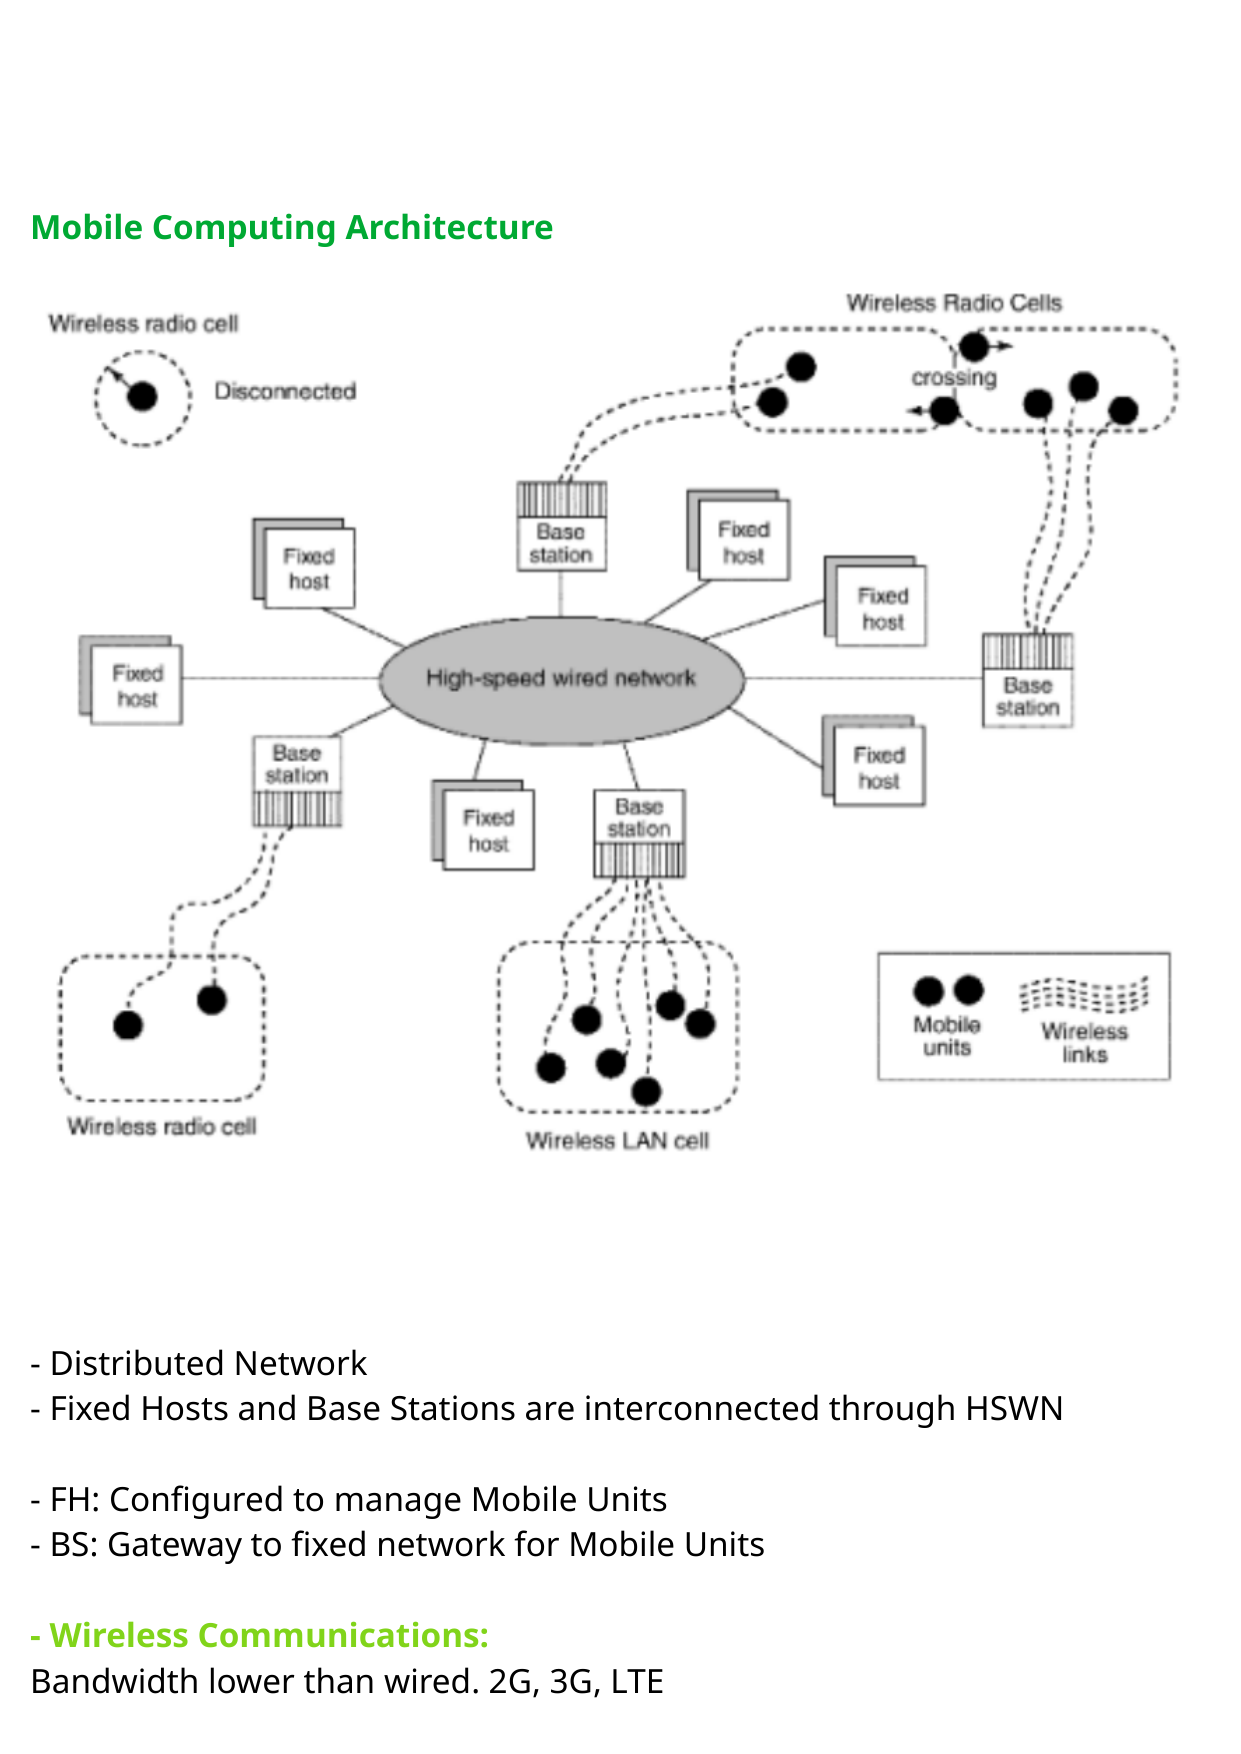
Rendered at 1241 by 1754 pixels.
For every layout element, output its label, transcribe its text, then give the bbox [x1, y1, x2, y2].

subtitle Mobile Computing Architecture [30, 204, 1211, 249]
subtitle - Fixed Hosts and Base Stations are interconnected through HSWN [30, 1385, 1211, 1430]
subtitle - Wireless Communications: [30, 1612, 1211, 1657]
subtitle - BS: Gateway to fixed network for Mobile Units [30, 1521, 1211, 1567]
subtitle - Distributed Network [30, 1339, 1211, 1385]
subtitle - FH: Configured to manage Mobile Units [30, 1476, 1211, 1521]
picture [26, 277, 1207, 1160]
subtitle Bandwidth lower than wired. 2G, 3G, LTE [30, 1657, 1211, 1703]
